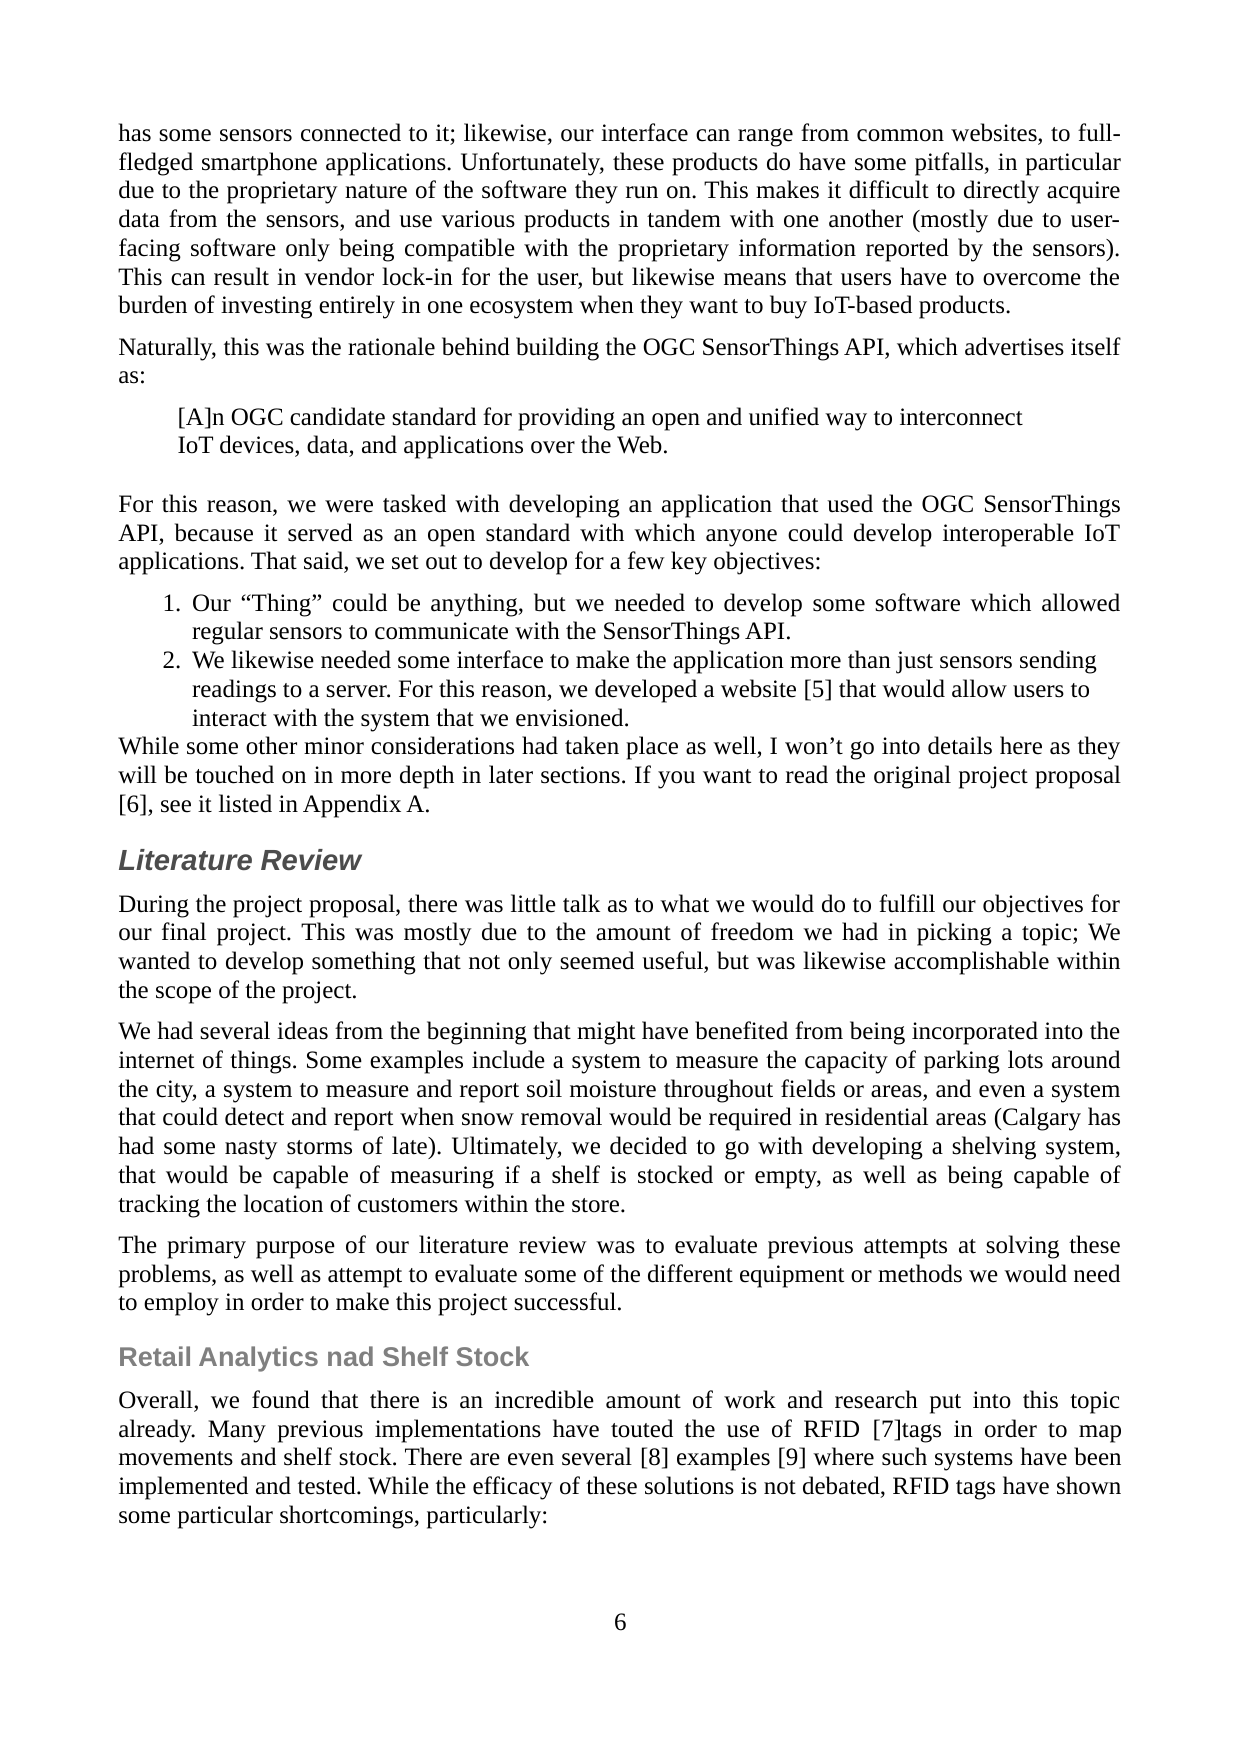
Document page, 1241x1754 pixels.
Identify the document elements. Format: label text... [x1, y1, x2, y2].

text Overall, we found that there is an incredible amount of work and research put into this topic already. Many previous implementations have touted the use of RFID [7]tags in order to map movements and shelf stock. There are even several [8] examples [9] where such systems have been implemented and tested. While the efficacy of these solutions is not debated, RFID tags have shown some particular shortcomings, particularly: [118, 1385, 1122, 1529]
text Naturally, this was the rationale behind building the OGC SensorThings API, which advertises itself as: [118, 332, 1122, 389]
subtitle Retail Analytics nad Shelf Stock [118, 1341, 1122, 1372]
subtitle Literature Review [118, 843, 1122, 876]
text For this reason, we were tasked with developing an application that used the OGC SensorThings API, because it served as an open standard with which anyone could develop interoperable IoT applications. That said, we set out to develop for a few key objectives: [118, 489, 1122, 575]
text We had several ideas from the beginning that might have benefited from being incorporated into the internet of things. Some examples include a system to measure the capacity of parking lots around the city, a system to measure and report soil moisture throughout fields or areas, and even a system that could detect and report when snow removal would be required in residential areas (Calgary has had some nasty storms of late). Ultimately, we decided to go with developing a shelving system, that would be capable of measuring if a shelf is stocked or empty, as well as being capable of tracking the location of customers within the store. [118, 1016, 1122, 1217]
text The primary purpose of our literature review was to evaluate previous attempts at solving these problems, as well as attempt to evaluate some of the different equipment or methods we would need to employ in order to make this project successful. [118, 1230, 1122, 1316]
text [A]n OGC candidate standard for providing an open and unified way to interconnect IoT devices, data, and applications over the Web. [177, 402, 1063, 459]
text has some sensors connected to it; likewise, our interface can range from common websites, to full-fledged smartphone applications. Unfortunately, these products do have some pitfalls, in particular due to the proprietary nature of the software they run on. This makes it difficult to directly acquire data from the sensors, and use various products in tandem with one another (mostly due to user-facing software only being compatible with the proprietary information reported by the sensors). This can result in vendor lock-in for the user, but likewise means that users have to overcome the burden of investing entirely in one ecosystem when they want to buy IoT-based products. [118, 118, 1122, 319]
text During the project proposal, there was little talk as to what we would do to fulfill our objectives for our final project. This was mostly due to the amount of freedom we had in picking a topic; We wanted to develop something that not only seemed useful, but was likewise accomplishable within the scope of the project. [118, 889, 1122, 1004]
text While some other minor considerations had taken place as well, I won’t go into details here as they will be touched on in more depth in later sections. If you want to read the original project proposal [6], see it listed in Appendix A. [118, 731, 1122, 818]
list We likewise needed some interface to make the application more than just sensors sending readings to a server. For this reason, we developed a website [5] that would allow users to interact with the system that we envisioned. [162, 645, 1122, 731]
list Our “Thing” could be anything, but we needed to develop some software which allowed regular sensors to communicate with the SensorThings API. [162, 588, 1122, 645]
